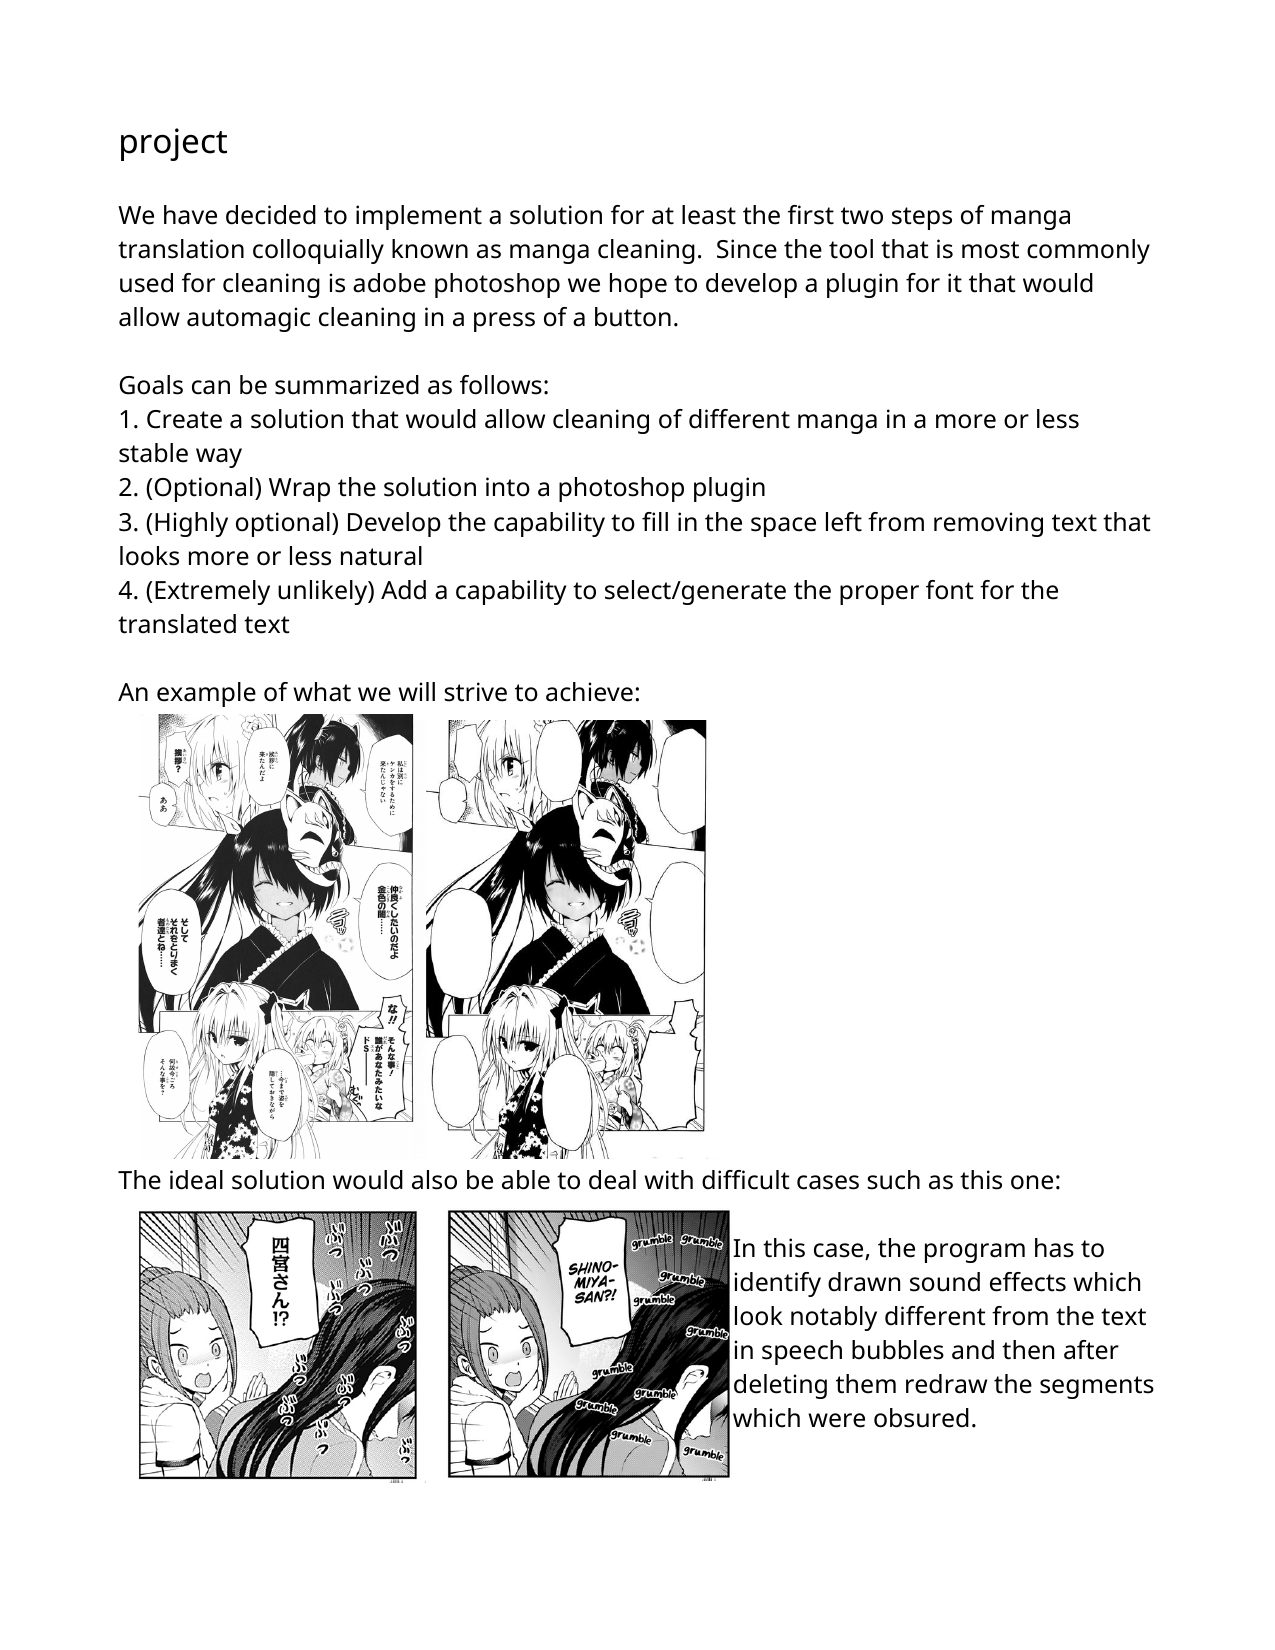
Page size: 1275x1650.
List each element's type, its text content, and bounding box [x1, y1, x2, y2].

text 2. (Optional) Wrap the solution into a photoshop plugin [118, 470, 1157, 504]
text An example of what we will strive to achieve: [118, 674, 1157, 708]
text We have decided to implement a solution for at least the first two steps of manga translation colloquially known as manga cleaning. Since the tool that is most commonly used for cleaning is adobe photoshop we hope to develop a plugin for it that would allow automagic cleaning in a press of a button. [118, 198, 1157, 334]
text 4. (Extremely unlikely) Add a capability to select/generate the proper font for the translated text [118, 572, 1157, 640]
text Goals can be summarized as follows: [118, 368, 1157, 402]
picture [133, 1202, 435, 1483]
text 1. Create a solution that would allow cleaning of different manga in a more or less stable way [118, 402, 1157, 470]
text In this case, the program has to identify drawn sound effects which look notably different from the text in speech bubbles and then after deleting them redraw the segments which were obsured. [733, 1231, 1157, 1435]
text The ideal solution would also be able to deal with difficult cases such as this one: [118, 1163, 1157, 1197]
picture [138, 714, 724, 1159]
text project [118, 118, 1157, 163]
text 3. (Highly optional) Develop the capability to fill in the space left from removing text that looks more or less natural [118, 504, 1157, 572]
picture [443, 1201, 733, 1481]
